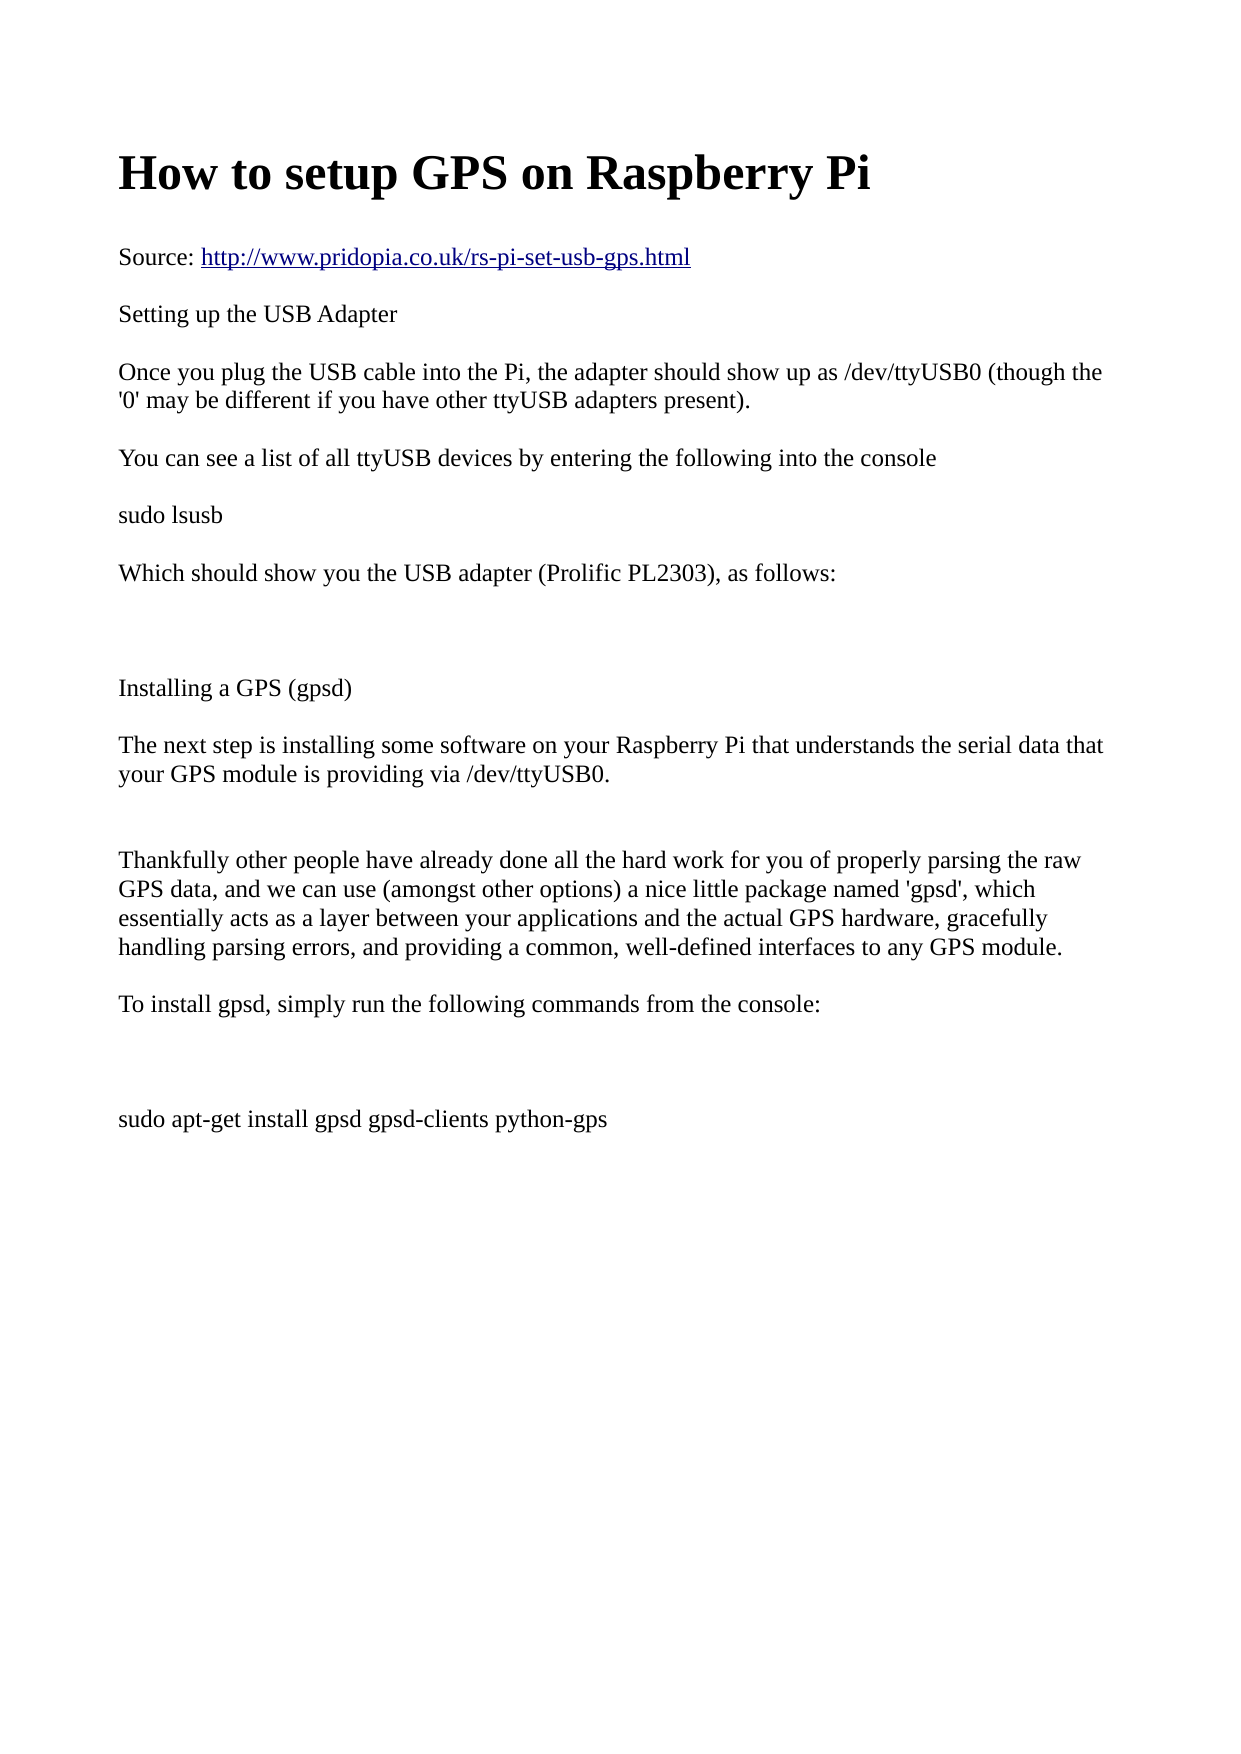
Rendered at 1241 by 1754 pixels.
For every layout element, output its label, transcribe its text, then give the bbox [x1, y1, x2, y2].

text To install gpsd, simply run the following commands from the console: [118, 989, 1122, 1018]
text The next step is installing some software on your Raspberry Pi that understands the serial data that your GPS module is providing via /dev/ttyUSB0. [118, 731, 1122, 788]
text Setting up the USB Adapter [118, 299, 1122, 328]
text Installing a GPS (gpsd) [118, 673, 1122, 702]
text You can see a list of all ttyUSB devices by entering the following into the console [118, 443, 1122, 472]
text Source: http://www.pridopia.co.uk/rs-pi-set-usb-gps.html [118, 242, 1122, 271]
text Once you plug the USB cable into the Pi, the adapter should show up as /dev/ttyUSB0 (though the '0' may be different if you have other ttyUSB adapters present). [118, 357, 1122, 414]
text Which should show you the USB adapter (Prolific PL2303), as follows: [118, 558, 1122, 587]
text sudo lsusb [118, 501, 1122, 529]
text Thankfully other people have already done all the hard work for you of properly parsing the raw GPS data, and we can use (amongst other options) a nice little package named 'gpsd', which essentially acts as a layer between your applications and the actual GPS hardware, gracefully handling parsing errors, and providing a common, well-defined interfaces to any GPS module. [118, 846, 1122, 961]
subtitle How to setup GPS on Raspberry Pi [118, 143, 1122, 201]
text sudo apt-get install gpsd gpsd-clients python-gps [118, 1104, 1122, 1133]
